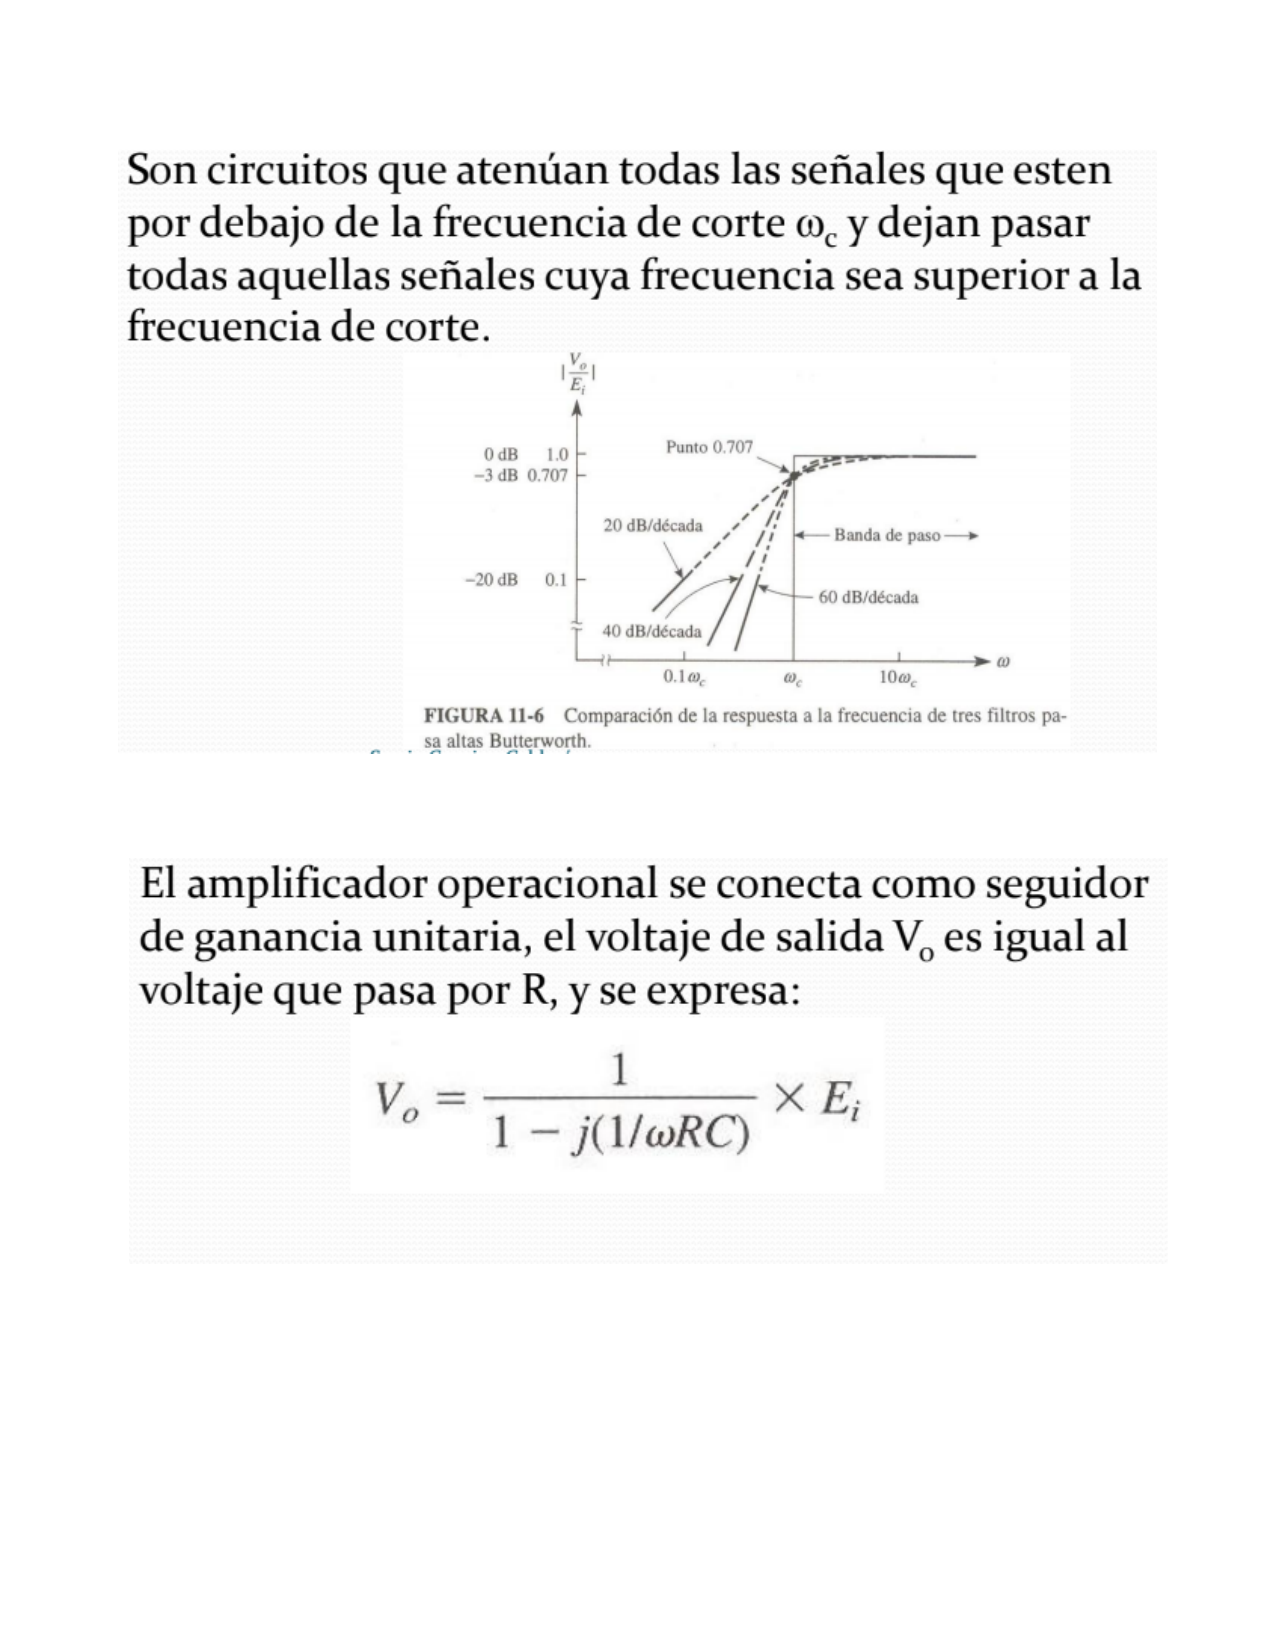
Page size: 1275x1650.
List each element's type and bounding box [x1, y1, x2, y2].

picture [118, 149, 1157, 754]
picture [129, 858, 1168, 1264]
